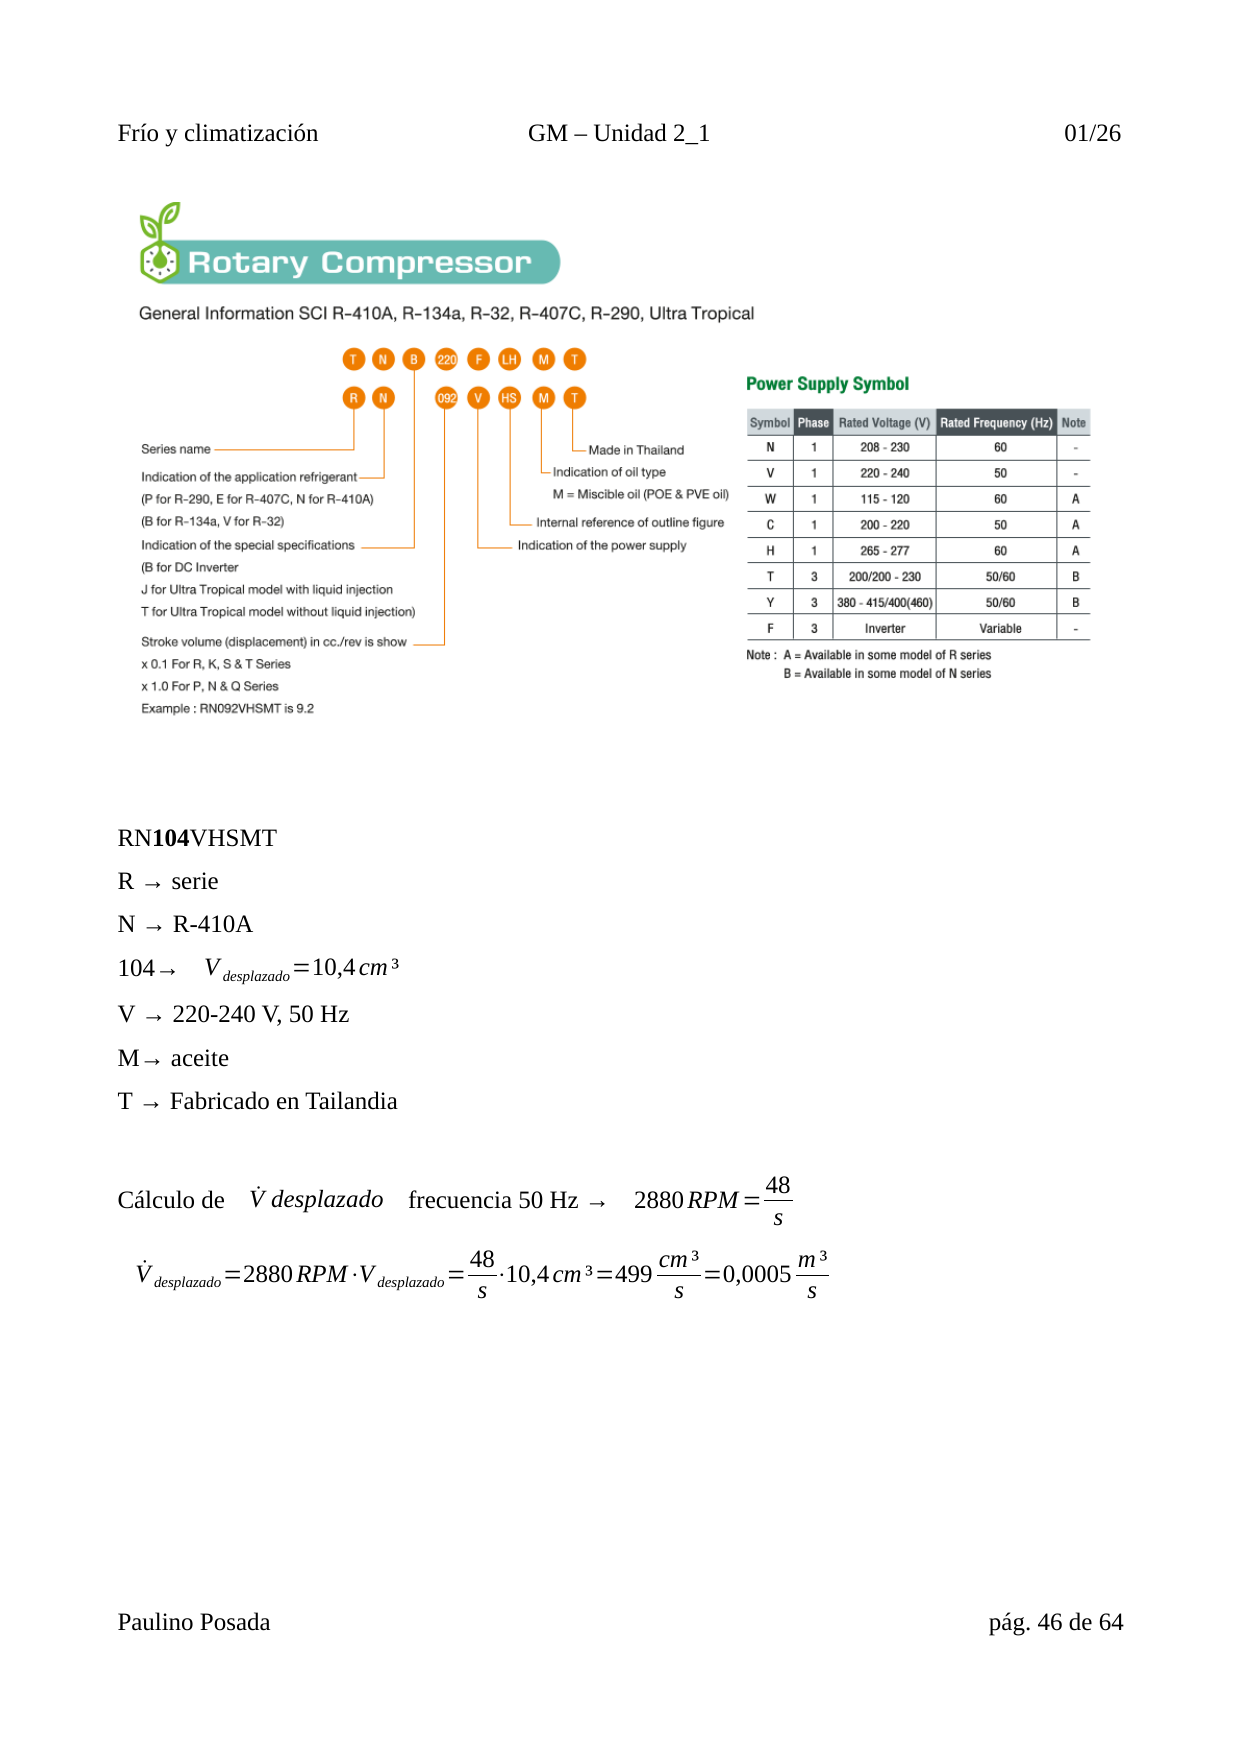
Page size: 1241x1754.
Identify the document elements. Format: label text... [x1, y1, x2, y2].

text Cálculo de frecuencia 50 Hz → [117, 1172, 1123, 1231]
text N → R-410A [117, 909, 1123, 938]
text R → serie [117, 866, 1123, 895]
text 104→ [117, 953, 1123, 985]
text T → Fabricado en Tailandia [117, 1086, 1123, 1114]
picture [117, 202, 1122, 728]
text M→ aceite [117, 1043, 1123, 1071]
text RN104VHSMT [117, 823, 1123, 852]
text V → 220-240 V, 50 Hz [117, 999, 1123, 1028]
